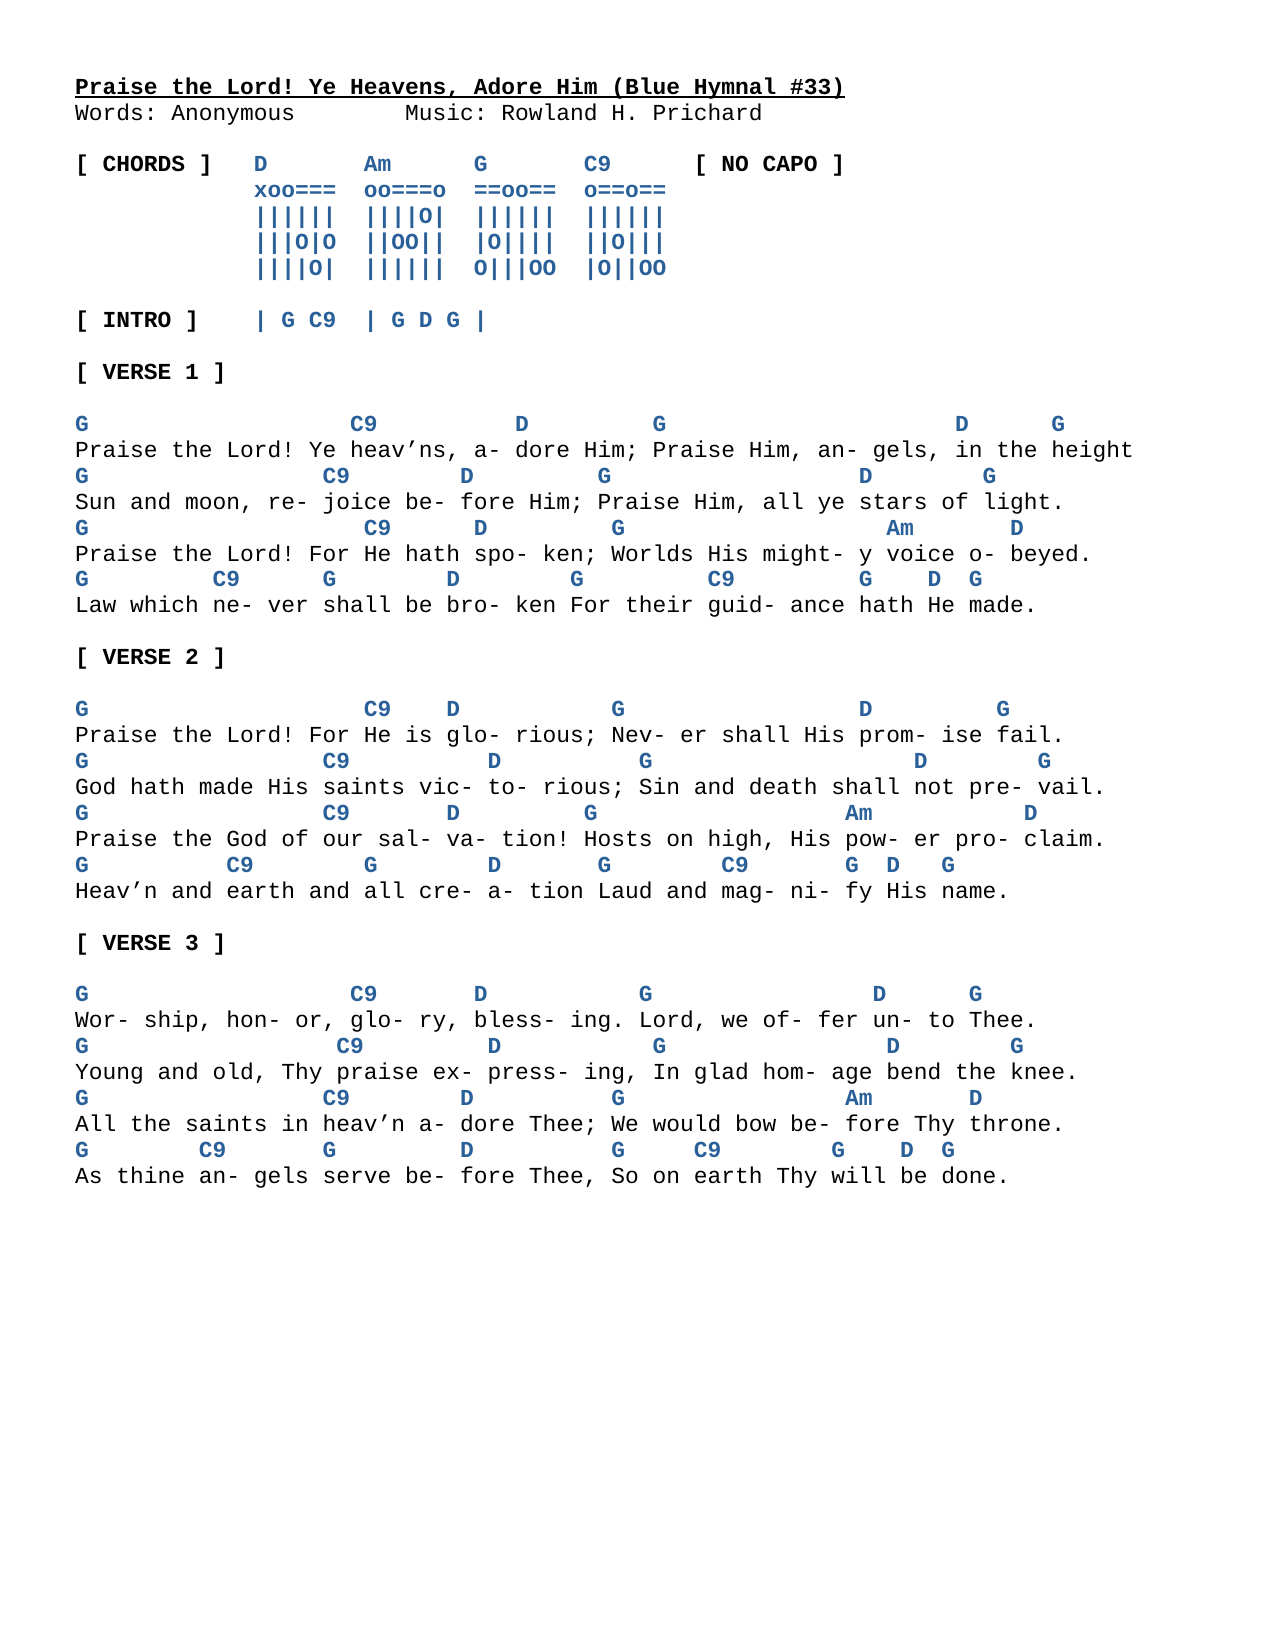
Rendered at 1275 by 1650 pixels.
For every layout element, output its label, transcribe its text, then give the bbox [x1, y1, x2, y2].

text Praise the Lord! For He is glo- rious; Nev- er shall His prom- ise fail. [75, 723, 1200, 749]
text [ VERSE 1 ] [75, 360, 1200, 386]
text xoo=== oo===o ==oo== o==o== [75, 179, 1200, 205]
text G C9 D G D G [75, 412, 1200, 438]
text G C9 G D G C9 G D G [75, 568, 1200, 594]
text Heav’n and earth and all cre- a- tion Laud and mag- ni- fy His name. [75, 879, 1200, 905]
text [ CHORDS ] D Am G C9 [ NO CAPO ] [75, 153, 1200, 179]
text [ VERSE 3 ] [75, 931, 1200, 957]
text G C9 D G Am D [75, 801, 1200, 827]
text Praise the Lord! Ye Heavens, Adore Him (Blue Hymnal #33) [75, 75, 1200, 101]
text Words: Anonymous Music: Rowland H. Prichard [75, 101, 1200, 127]
text G C9 D G Am D [75, 516, 1200, 542]
text As thine an- gels serve be- fore Thee, So on earth Thy will be done. [75, 1164, 1200, 1190]
text G C9 D G Am D [75, 1087, 1200, 1112]
text Sun and moon, re- joice be- fore Him; Praise Him, all ye stars of light. [75, 490, 1200, 516]
text Wor- ship, hon- or, glo- ry, bless- ing. Lord, we of- fer un- to Thee. [75, 1009, 1200, 1035]
text G C9 G D G C9 G D G [75, 853, 1200, 879]
text G C9 D G D G [75, 749, 1200, 775]
text G C9 D G D G [75, 464, 1200, 490]
text |||O|O ||OO|| |O|||| ||O||| [75, 231, 1200, 257]
text G C9 D G D G [75, 697, 1200, 723]
text God hath made His saints vic- to- rious; Sin and death shall not pre- vail. [75, 775, 1200, 801]
text |||||| ||||O| |||||| |||||| [75, 205, 1200, 231]
text [ VERSE 2 ] [75, 646, 1200, 672]
text G C9 D G D G [75, 1035, 1200, 1061]
text G C9 D G D G [75, 983, 1200, 1009]
text ||||O| |||||| O|||OO |O||OO [75, 257, 1200, 282]
text All the saints in heav’n a- dore Thee; We would bow be- fore Thy throne. [75, 1112, 1200, 1138]
text Young and old, Thy praise ex- press- ing, In glad hom- age bend the knee. [75, 1061, 1200, 1087]
text Law which ne- ver shall be bro- ken For their guid- ance hath He made. [75, 594, 1200, 620]
text G C9 G D G C9 G D G [75, 1138, 1200, 1164]
text Praise the God of our sal- va- tion! Hosts on high, His pow- er pro- claim. [75, 827, 1200, 853]
text Praise the Lord! For He hath spo- ken; Worlds His might- y voice o- beyed. [75, 542, 1200, 568]
text [ INTRO ] | G C9 | G D G | [75, 308, 1200, 334]
text Praise the Lord! Ye heav’ns, a- dore Him; Praise Him, an- gels, in the height [75, 438, 1200, 464]
